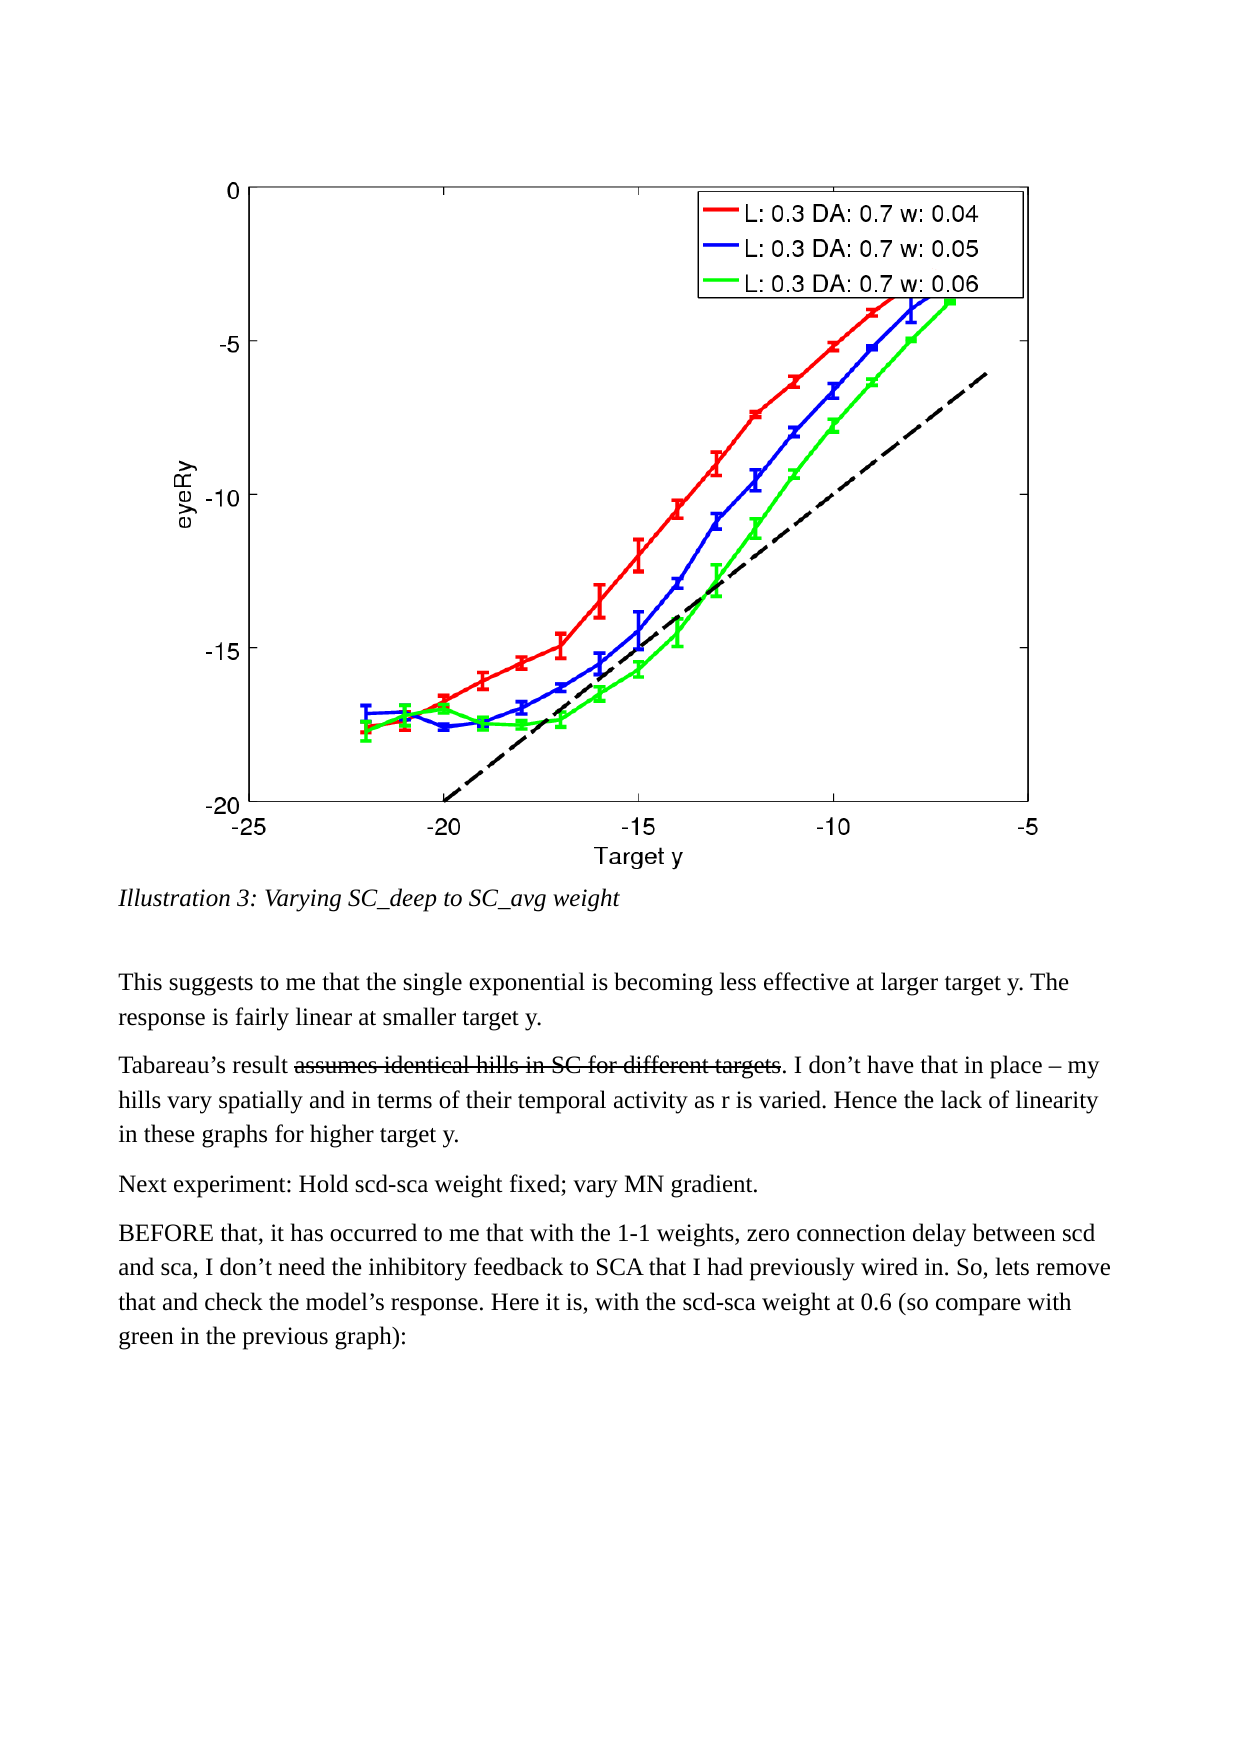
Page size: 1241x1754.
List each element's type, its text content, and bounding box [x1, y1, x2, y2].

text This suggests to me that the single exponential is becoming less effective at larger target y. The response is fairly linear at smaller target y. [118, 967, 1122, 1030]
text Next experiment: Hold scd-sca weight fixed; vary MN gradient. [118, 1169, 1122, 1197]
text BEFORE that, it has occurred to me that with the 1-1 weights, zero connection delay between scd and sca, I don’t need the inhibitory feedback to SCA that I had previously wired in. So, lets remove that and check the model’s response. Here it is, with the scd-sca weight at 0.6 (so compare with green in the previous graph): [118, 1218, 1122, 1350]
text Illustration 3: Varying SC_deep to SC_avg weight [118, 884, 1122, 912]
picture [118, 130, 1123, 884]
text Tabareau’s result assumes identical hills in SC for different targets. I don’t have that in place – my hills vary spatially and in terms of their temporal activity as r is varied. Hence the lack of linearity in these graphs for higher target y. [118, 1051, 1122, 1148]
